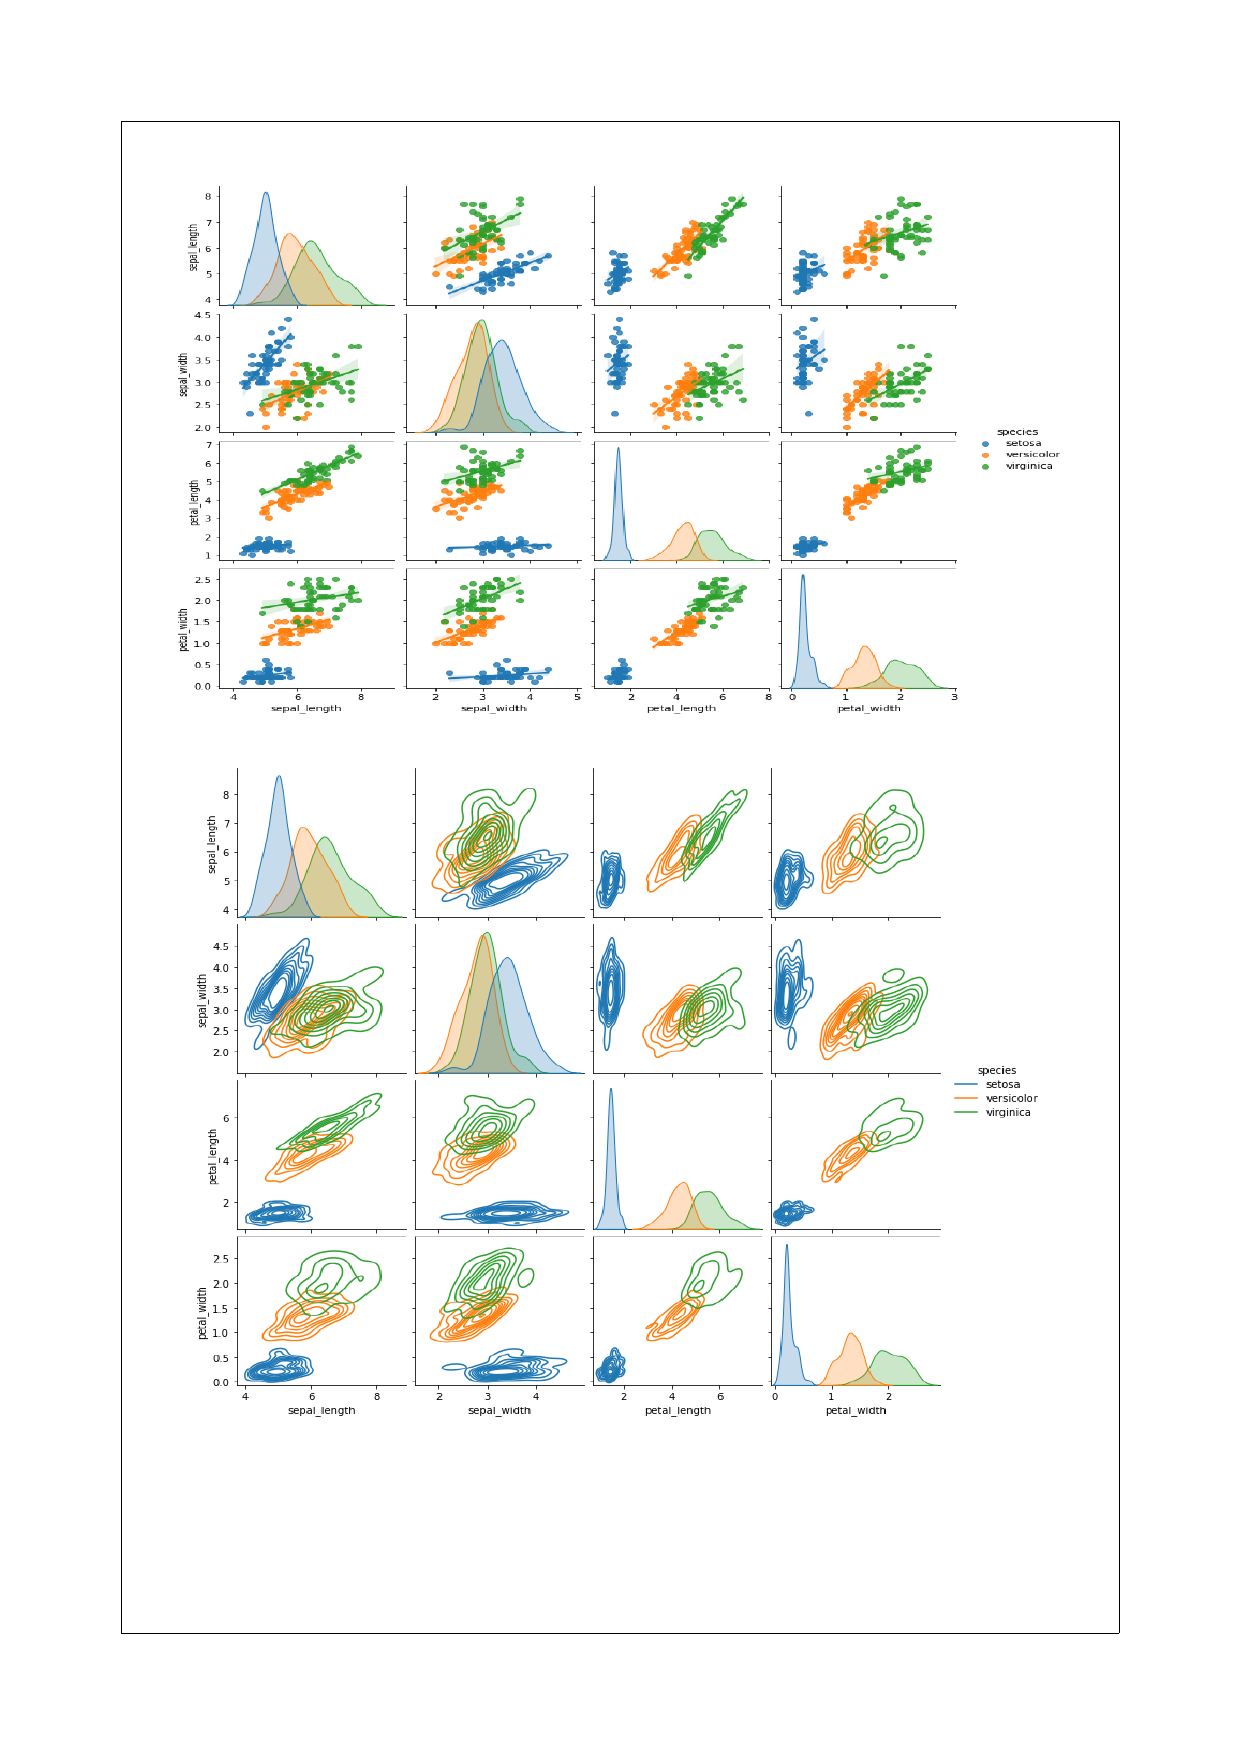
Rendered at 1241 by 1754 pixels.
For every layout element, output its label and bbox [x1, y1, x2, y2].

picture [169, 181, 1071, 717]
picture [189, 762, 1048, 1421]
